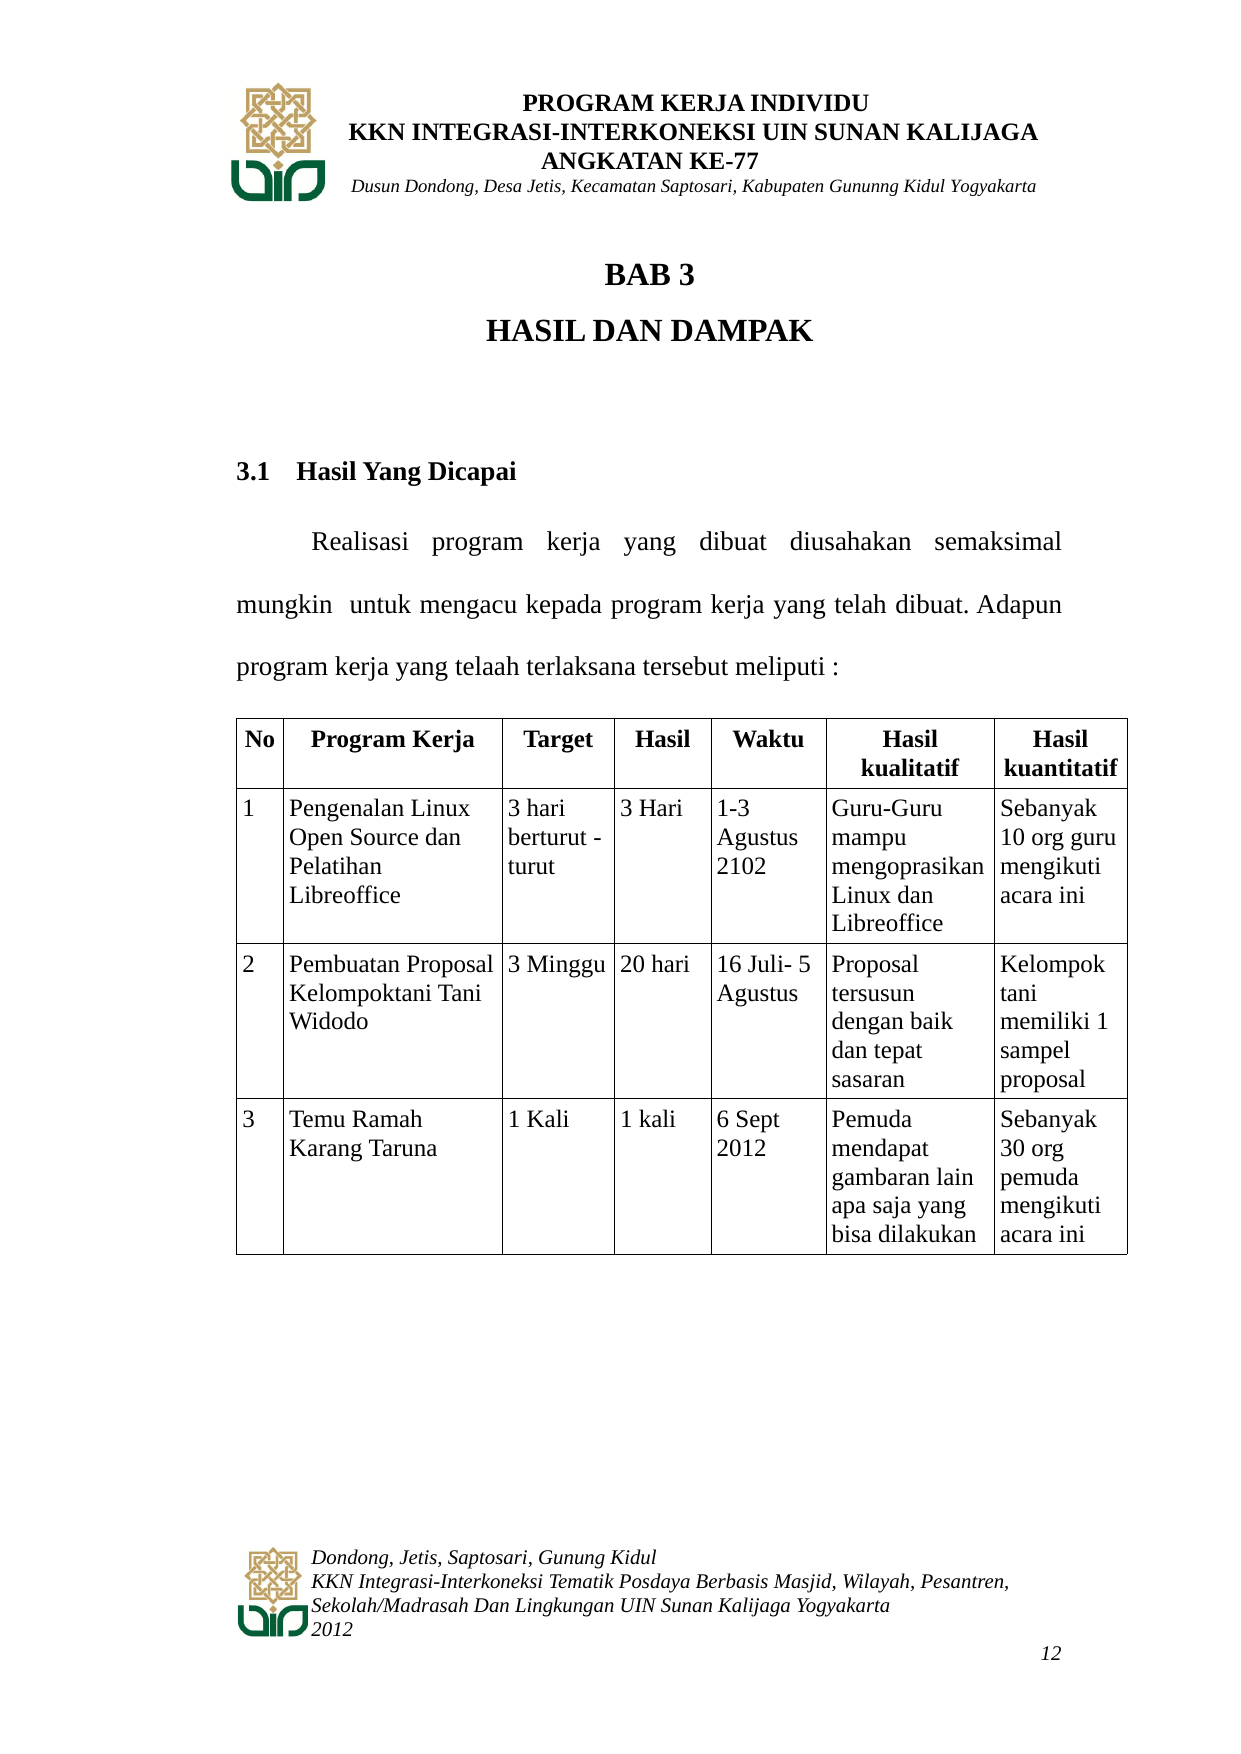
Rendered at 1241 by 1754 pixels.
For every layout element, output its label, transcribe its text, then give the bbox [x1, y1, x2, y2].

table_header Waktu [712, 719, 826, 787]
subtitle Hasil dan dampak [236, 255, 1063, 348]
table_cell Pengenalan Linux Open Source dan Pelatihan Libreoffice [284, 789, 502, 943]
picture [237, 1547, 308, 1637]
table_header Hasil kuantitatif [995, 719, 1127, 787]
table_cell Guru-Guru mampu mengoprasikan Linux dan Libreoffice [827, 789, 994, 943]
table_cell Sebanyak 10 org guru mengikuti acara ini [995, 789, 1127, 943]
table_cell 6 Sept 2012 [712, 1099, 826, 1254]
table_cell Pemuda mendapat gambaran lain apa saja yang bisa dilakukan [827, 1099, 994, 1254]
table_cell 3 Minggu [503, 944, 614, 1098]
table_header Hasil kualitatif [827, 719, 994, 787]
table_header Target [503, 719, 614, 787]
table_header Hasil [615, 719, 711, 787]
table_cell 1 [237, 789, 283, 943]
table_cell 1 kali [615, 1099, 711, 1254]
subtitle Hasil yang Dicapai [236, 455, 1063, 486]
table_header Program Kerja [284, 719, 502, 787]
table_cell 1 Kali [503, 1099, 614, 1254]
picture [230, 81, 326, 202]
table_cell Sebanyak 30 org pemuda mengikuti acara ini [995, 1099, 1127, 1254]
table_cell 2 [237, 944, 283, 1098]
table_cell Pembuatan Proposal Kelompoktani Tani Widodo [284, 944, 502, 1098]
table_cell Kelompok tani memiliki 1 sampel proposal [995, 944, 1127, 1098]
table_cell Temu Ramah Karang Taruna [284, 1099, 502, 1254]
text Realisasi program kerja yang dibuat diusahakan semaksimal mungkin untuk mengacu kepada program kerja yang telah dibuat. Adapun program kerja yang telaah terlaksana tersebut meliputi : [236, 526, 1063, 681]
table_header No [237, 719, 283, 787]
table_cell 16 Juli- 5 Agustus [712, 944, 826, 1098]
table_cell 1-3 Agustus 2102 [712, 789, 826, 943]
table_cell Proposal tersusun dengan baik dan tepat sasaran [827, 944, 994, 1098]
table_cell 3 [237, 1099, 283, 1254]
table_cell 3 hari berturut - turut [503, 789, 614, 943]
table_cell 3 Hari [615, 789, 711, 943]
table_cell 20 hari [615, 944, 711, 1098]
